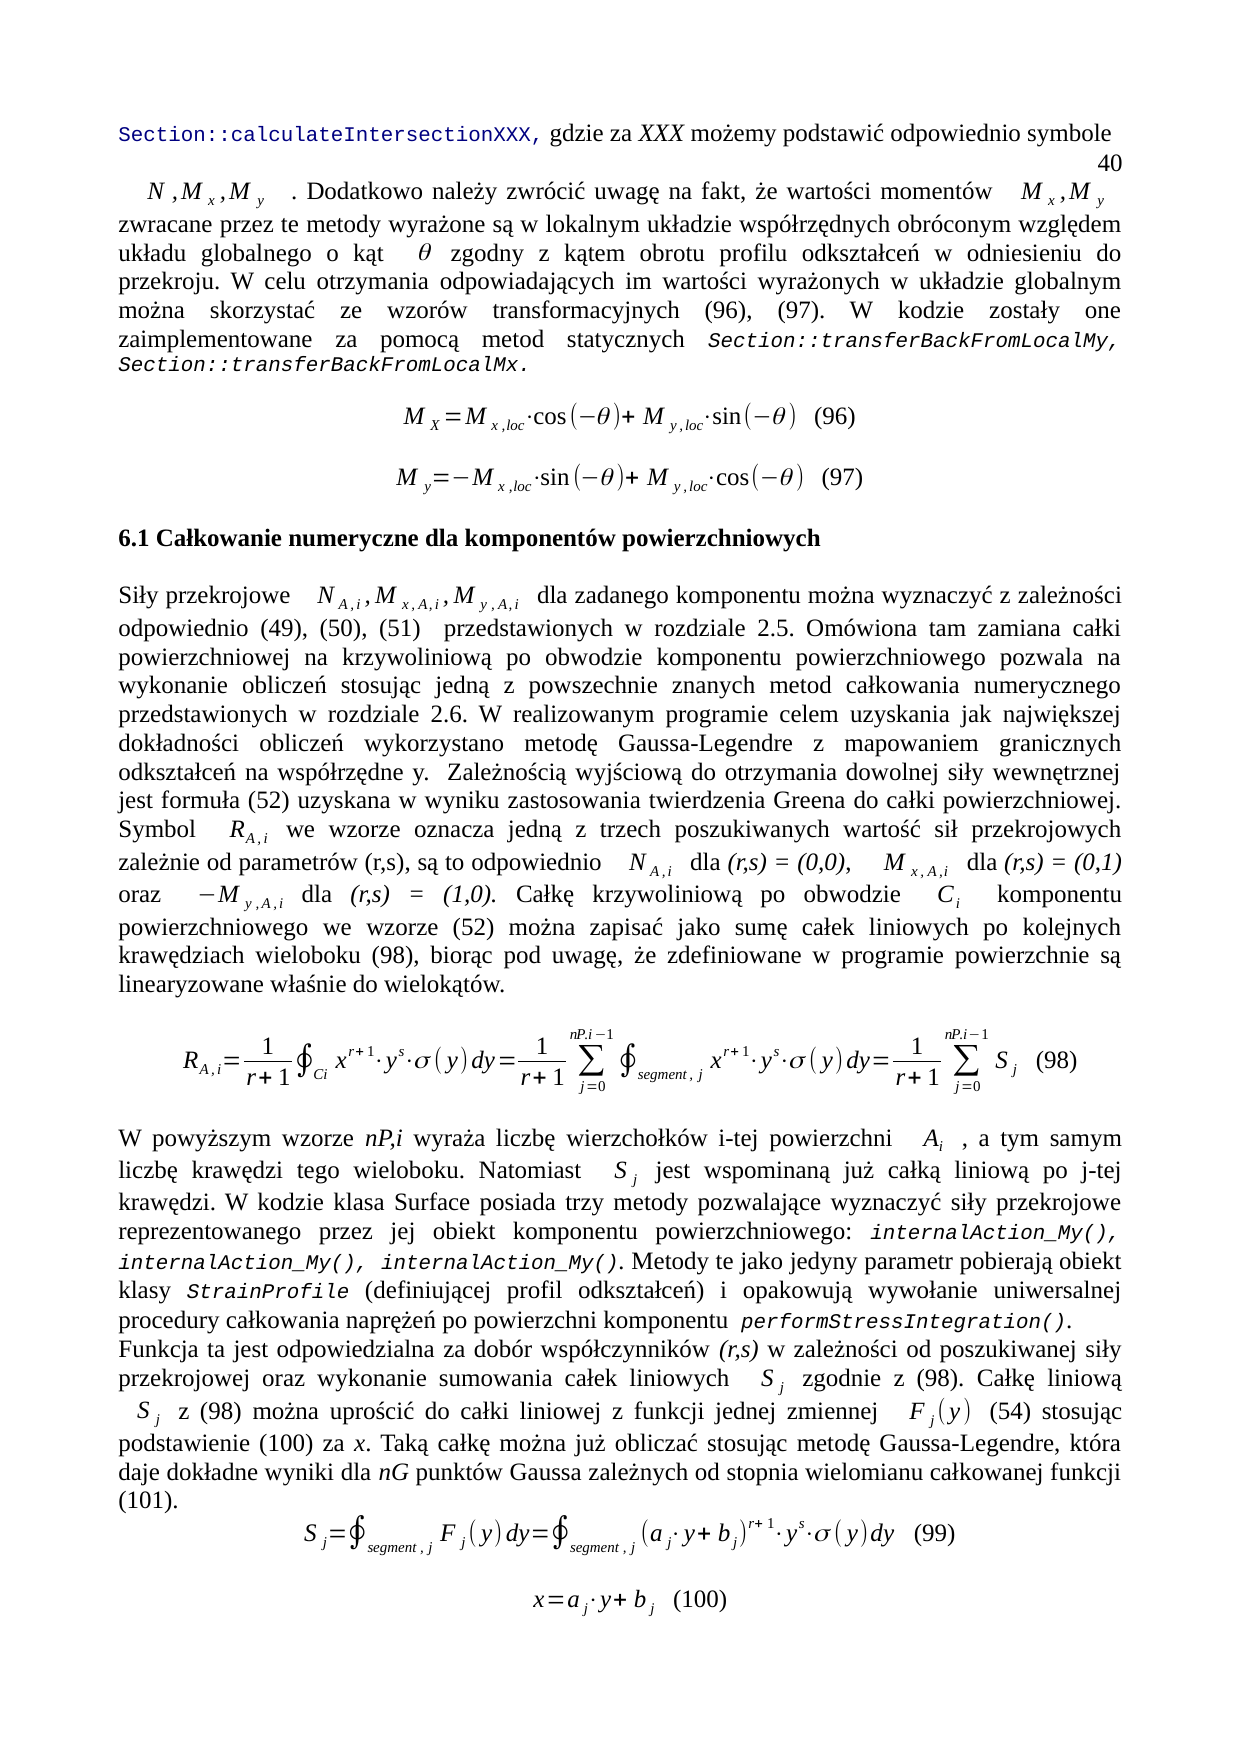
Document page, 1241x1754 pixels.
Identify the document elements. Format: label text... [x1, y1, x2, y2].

text 39 [118, 148, 1122, 176]
text Section::calculateIntersectionXXX, gdzie za XXX możemy podstawić odpowiednio symbole [118, 118, 1122, 148]
text . Dodatkowo należy zwrócić uwagę na fakt, że wartości momentów zwracane przez te metody wyrażone są w lokalnym układzie współrzędnych obróconym względem układu globalnego o kąt zgodny z kątem obrotu profilu odkształceń w odniesieniu do przekroju. W celu otrzymania odpowiadających im wartości wyrażonych w układzie globalnym można skorzystać ze wzorów transformacyjnych (96), (97). W kodzie zostały one zaimplementowane za pomocą metod statycznych Section::transferBackFromLocalMy, Section::transferBackFromLocalMx. [118, 176, 1122, 377]
text (99) [118, 1514, 1122, 1555]
text (98) [118, 1027, 1122, 1094]
text (100) [118, 1584, 1122, 1616]
text (97) [118, 433, 1122, 494]
text (96) [118, 401, 1122, 433]
text 6.1 Całkowanie numeryczne dla komponentów powierzchniowych [118, 523, 1122, 552]
text Siły przekrojowe dla zadanego komponentu można wyznaczyć z zależności odpowiednio (49), (50), (51) przedstawionych w rozdziale 2.5. Omówiona tam zamiana całki powierzchniowej na krzywoliniową po obwodzie komponentu powierzchniowego pozwala na wykonanie obliczeń stosując jedną z powszechnie znanych metod całkowania numerycznego przedstawionych w rozdziale 2.6. W realizowanym programie celem uzyskania jak największej dokładności obliczeń wykorzystano metodę Gaussa-Legendre z mapowaniem granicznych odkształceń na współrzędne y. Zależnością wyjściową do otrzymania dowolnej siły wewnętrznej jest formuła (52) uzyskana w wyniku zastosowania twierdzenia Greena do całki powierzchniowej. Symbol we wzorze oznacza jedną z trzech poszukiwanych wartość sił przekrojowych zależnie od parametrów (r,s), są to odpowiednio dla (r,s) = (0,0), dla (r,s) = (0,1) oraz dla (r,s) = (1,0). Całkę krzywoliniową po obwodzie komponentu powierzchniowego we wzorze (52) można zapisać jako sumę całek liniowych po kolejnych krawędziach wieloboku (98), biorąc pod uwagę, że zdefiniowane w programie powierzchnie są linearyzowane właśnie do wielokątów. [118, 581, 1122, 998]
text Funkcja ta jest odpowiedzialna za dobór współczynników (r,s) w zależności od poszukiwanej siły przekrojowej oraz wykonanie sumowania całek liniowych zgodnie z (98). Całkę liniowąz (98) można uprościć do całki liniowej z funkcji jednej zmiennej (54) stosując podstawienie (100) za x. Taką całkę można już obliczać stosując metodę Gaussa-Legendre, która daje dokładne wyniki dla nG punktów Gaussa zależnych od stopnia wielomianu całkowanej funkcji (101). [118, 1334, 1122, 1514]
text W powyższym wzorze nP,i wyraża liczbę wierzchołków i-tej powierzchni , a tym samym liczbę krawędzi tego wieloboku. Natomiast jest wspominaną już całką liniową po j-tej krawędzi. W kodzie klasa Surface posiada trzy metody pozwalające wyznaczyć siły przekrojowe reprezentowanego przez jej obiekt komponentu powierzchniowego: internalAction_My(), internalAction_My(), internalAction_My(). Metody te jako jedyny parametr pobierają obiekt klasy StrainProfile (definiującej profil odkształceń) i opakowują wywołanie uniwersalnej procedury całkowania naprężeń po powierzchni komponentu performStressIntegration(). [118, 1123, 1122, 1334]
